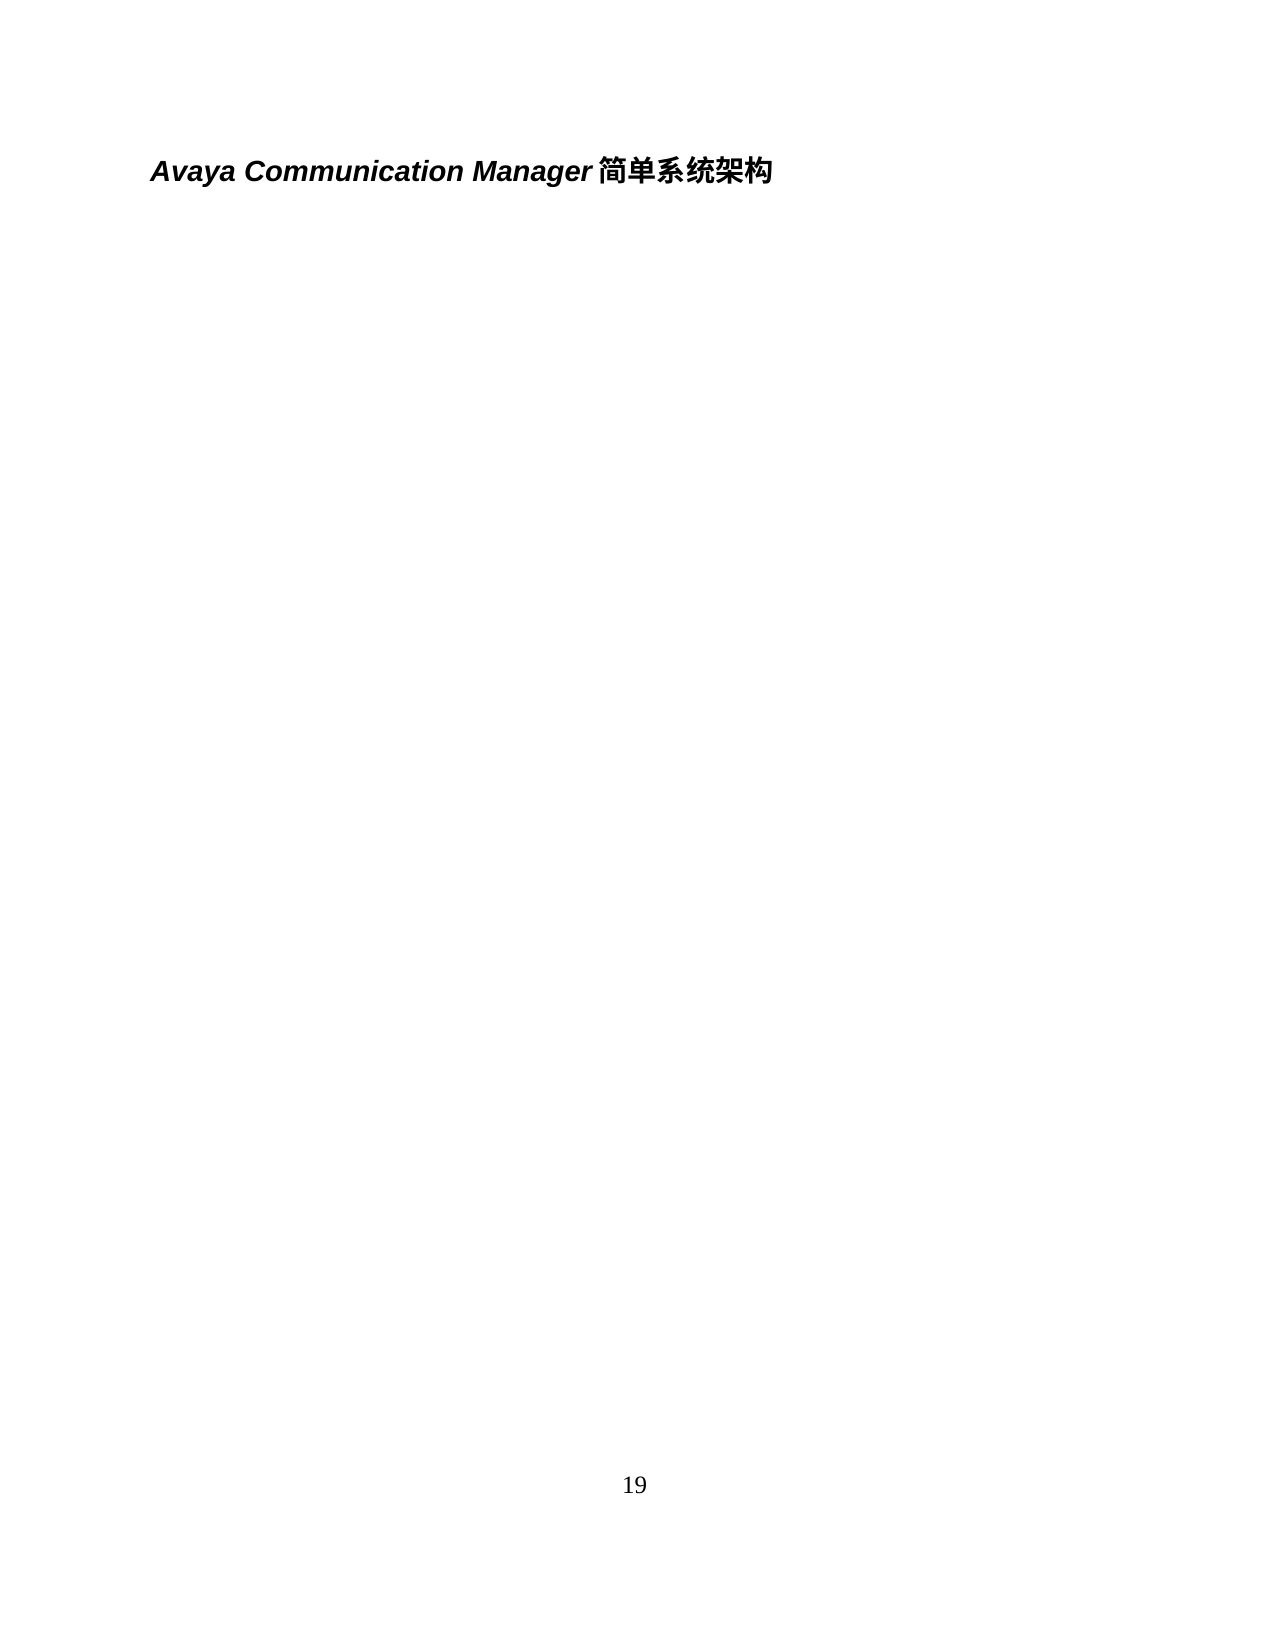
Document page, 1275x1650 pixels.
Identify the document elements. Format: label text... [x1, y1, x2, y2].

subtitle Avaya Communication Manager简单系统架构 [150, 150, 1125, 190]
